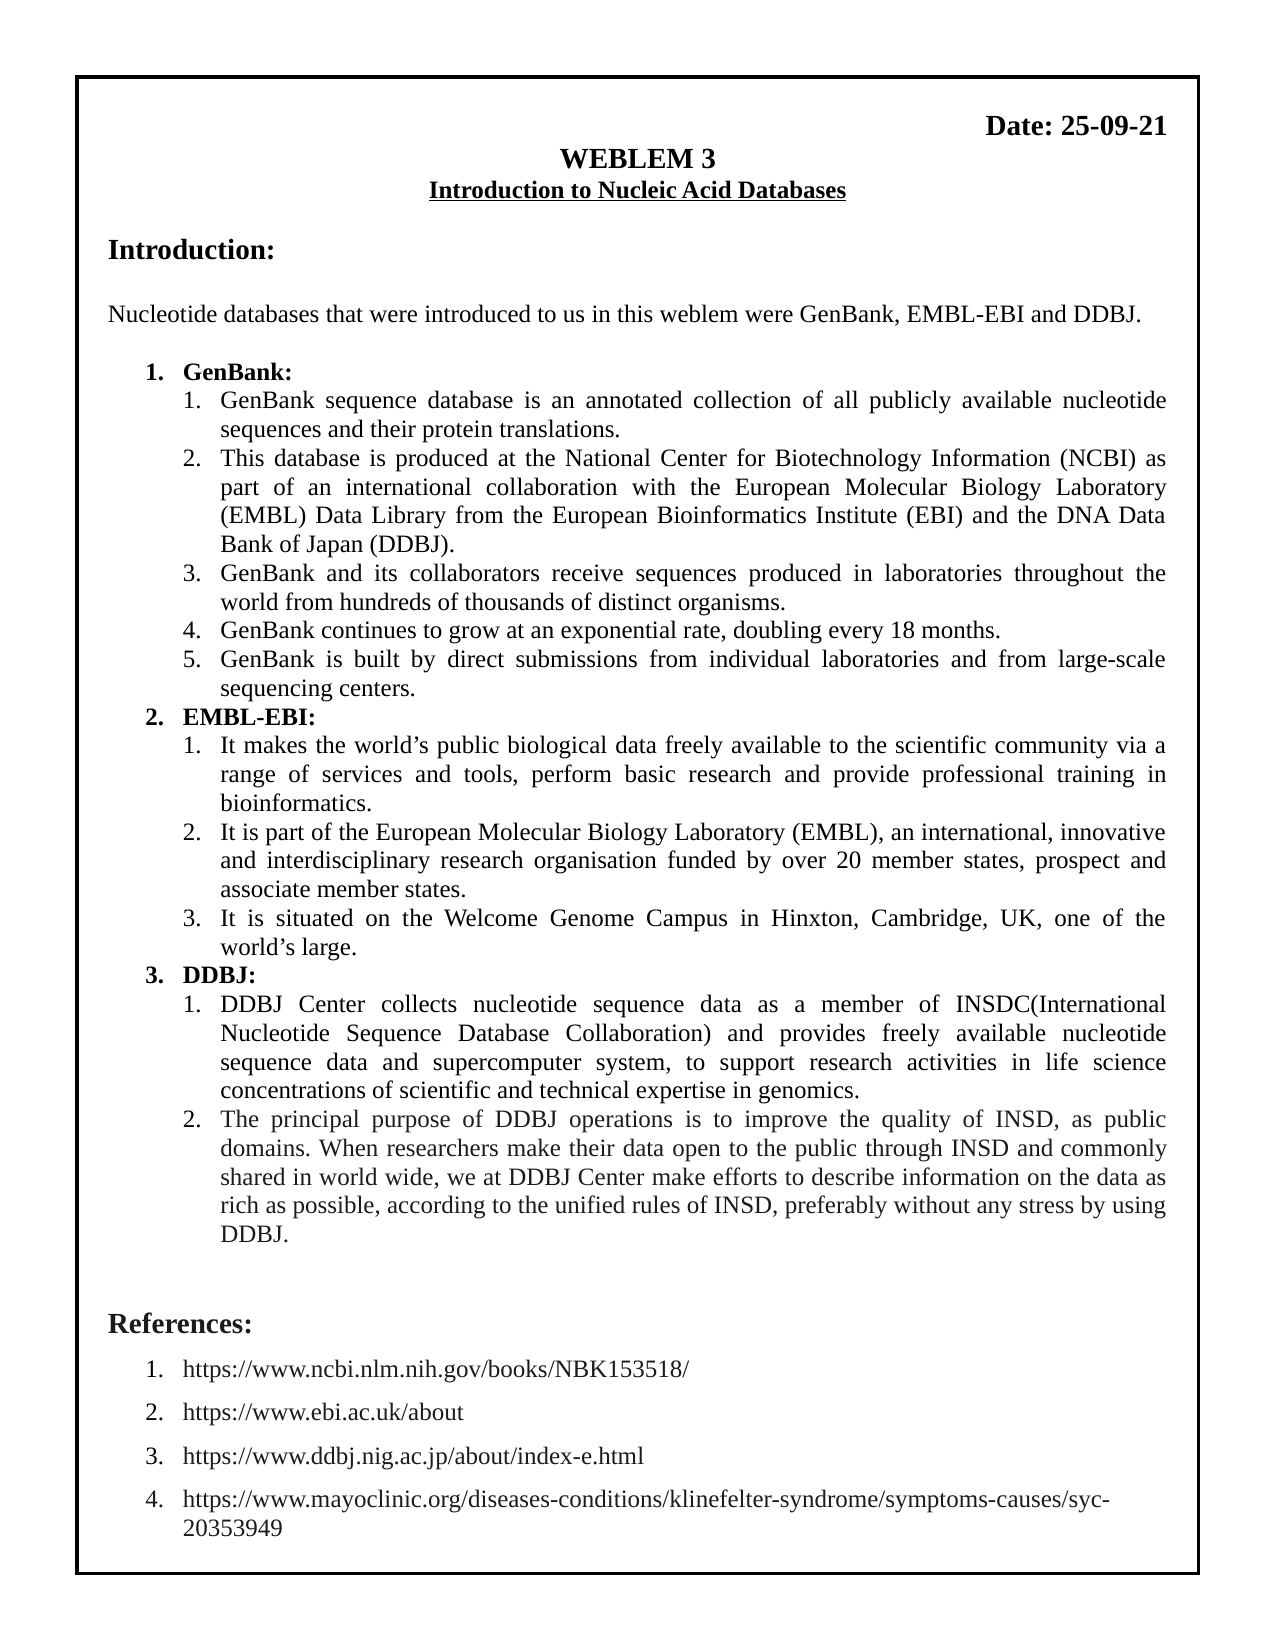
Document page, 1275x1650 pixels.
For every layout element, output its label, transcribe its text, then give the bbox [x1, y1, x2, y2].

list DDBJ Center collects nucleotide sequence data as a member of INSDC(International Nucleotide Sequence Database Collaboration) and provides freely available nucleotide sequence data and supercomputer system, to support research activities in life science concentrations of scientific and technical expertise in genomics. [183, 989, 1167, 1104]
list The principal purpose of DDBJ operations is to improve the quality of INSD, as public domains. When researchers make their data open to the public through INSD and commonly shared in world wide, we at DDBJ Center make efforts to describe information on the data as rich as possible, according to the unified rules of INSD, preferably without any stress by using DDBJ. [183, 1104, 1167, 1248]
text Introduction to Nucleic Acid Databases [108, 175, 1167, 203]
list GenBank is built by direct submissions from individual laboratories and from large-scale sequencing centers. [183, 644, 1167, 702]
list It is part of the European Molecular Biology Laboratory (EMBL), an international, innovative and interdisciplinary research organisation funded by over 20 member states, prospect and associate member states. [183, 817, 1167, 903]
list It is situated on the Welcome Genome Campus in Hinxton, Cambridge, UK, one of the world’s large. [183, 903, 1167, 961]
list It makes the world’s public biological data freely available to the scientific community via a range of services and tools, perform basic research and provide professional training in bioinformatics. [183, 731, 1167, 817]
list https://www.mayoclinic.org/diseases-conditions/klinefelter-syndrome/symptoms-causes/syc-20353949 [145, 1484, 1167, 1542]
list https://www.ddbj.nig.ac.jp/about/index-e.html [145, 1441, 1167, 1469]
list GenBank sequence database is an annotated collection of all publicly available nucleotide sequences and their protein translations. [183, 386, 1167, 443]
list https://www.ncbi.nlm.nih.gov/books/NBK153518/ [145, 1354, 1167, 1383]
list https://www.ebi.ac.uk/about [145, 1397, 1167, 1426]
text Date: 25-09-21 [108, 108, 1167, 141]
text Introduction: [108, 232, 1167, 266]
text WEBLEM 3 [108, 141, 1167, 175]
text References: [108, 1306, 1167, 1339]
text Nucleotide databases that were introduced to us in this weblem were GenBank, EMBL-EBI and DDBJ. [108, 299, 1167, 328]
list GenBank and its collaborators receive sequences produced in laboratories throughout the world from hundreds of thousands of distinct organisms. [183, 558, 1167, 616]
list DDBJ: [145, 961, 1167, 989]
list This database is produced at the National Center for Biotechnology Information (NCBI) as part of an international collaboration with the European Molecular Biology Laboratory (EMBL) Data Library from the European Bioinformatics Institute (EBI) and the DNA Data Bank of Japan (DDBJ). [183, 443, 1167, 558]
list EMBL-EBI: [145, 702, 1167, 731]
list GenBank continues to grow at an exponential rate, doubling every 18 months. [183, 616, 1167, 644]
list GenBank: [145, 357, 1167, 386]
